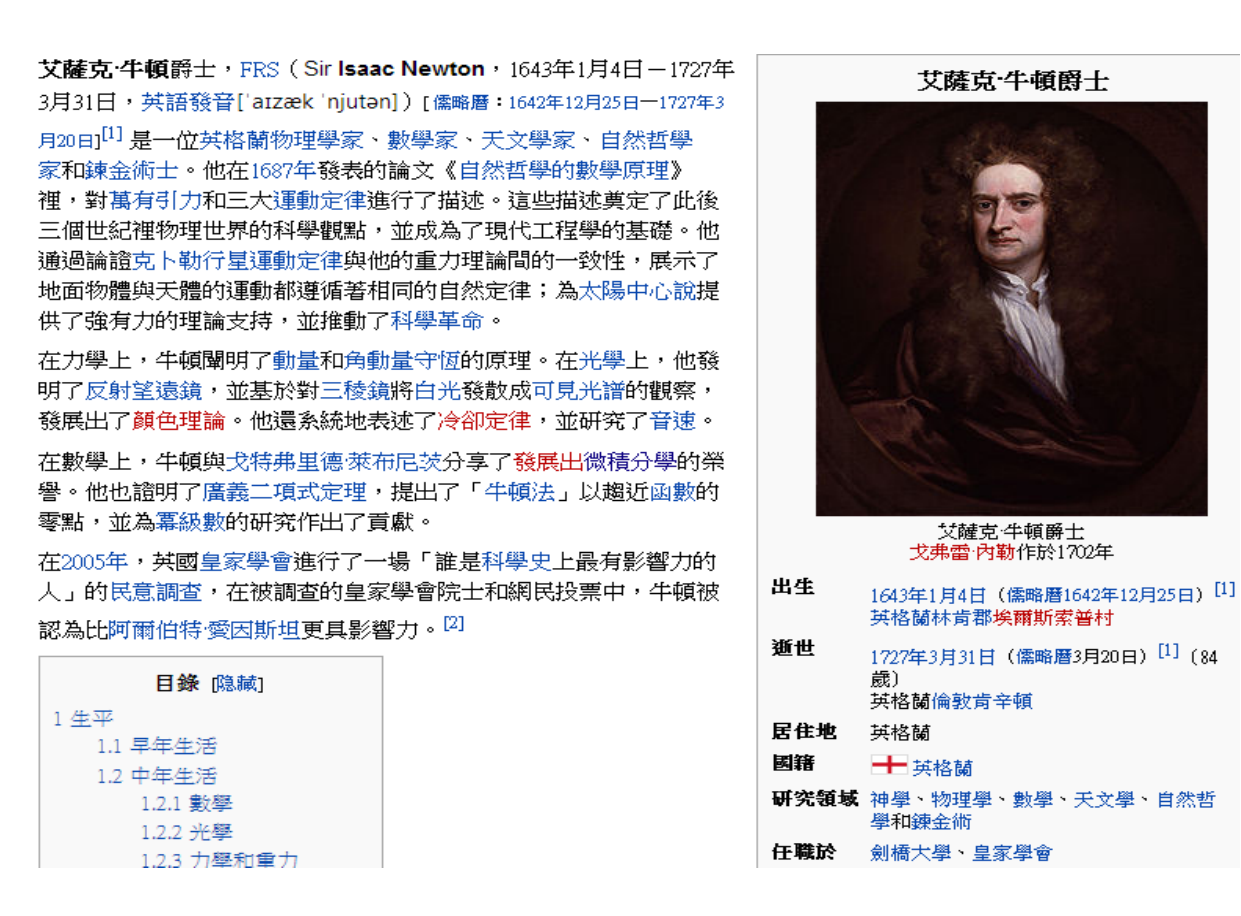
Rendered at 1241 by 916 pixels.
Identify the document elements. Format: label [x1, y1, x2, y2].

picture [31, 54, 1240, 868]
